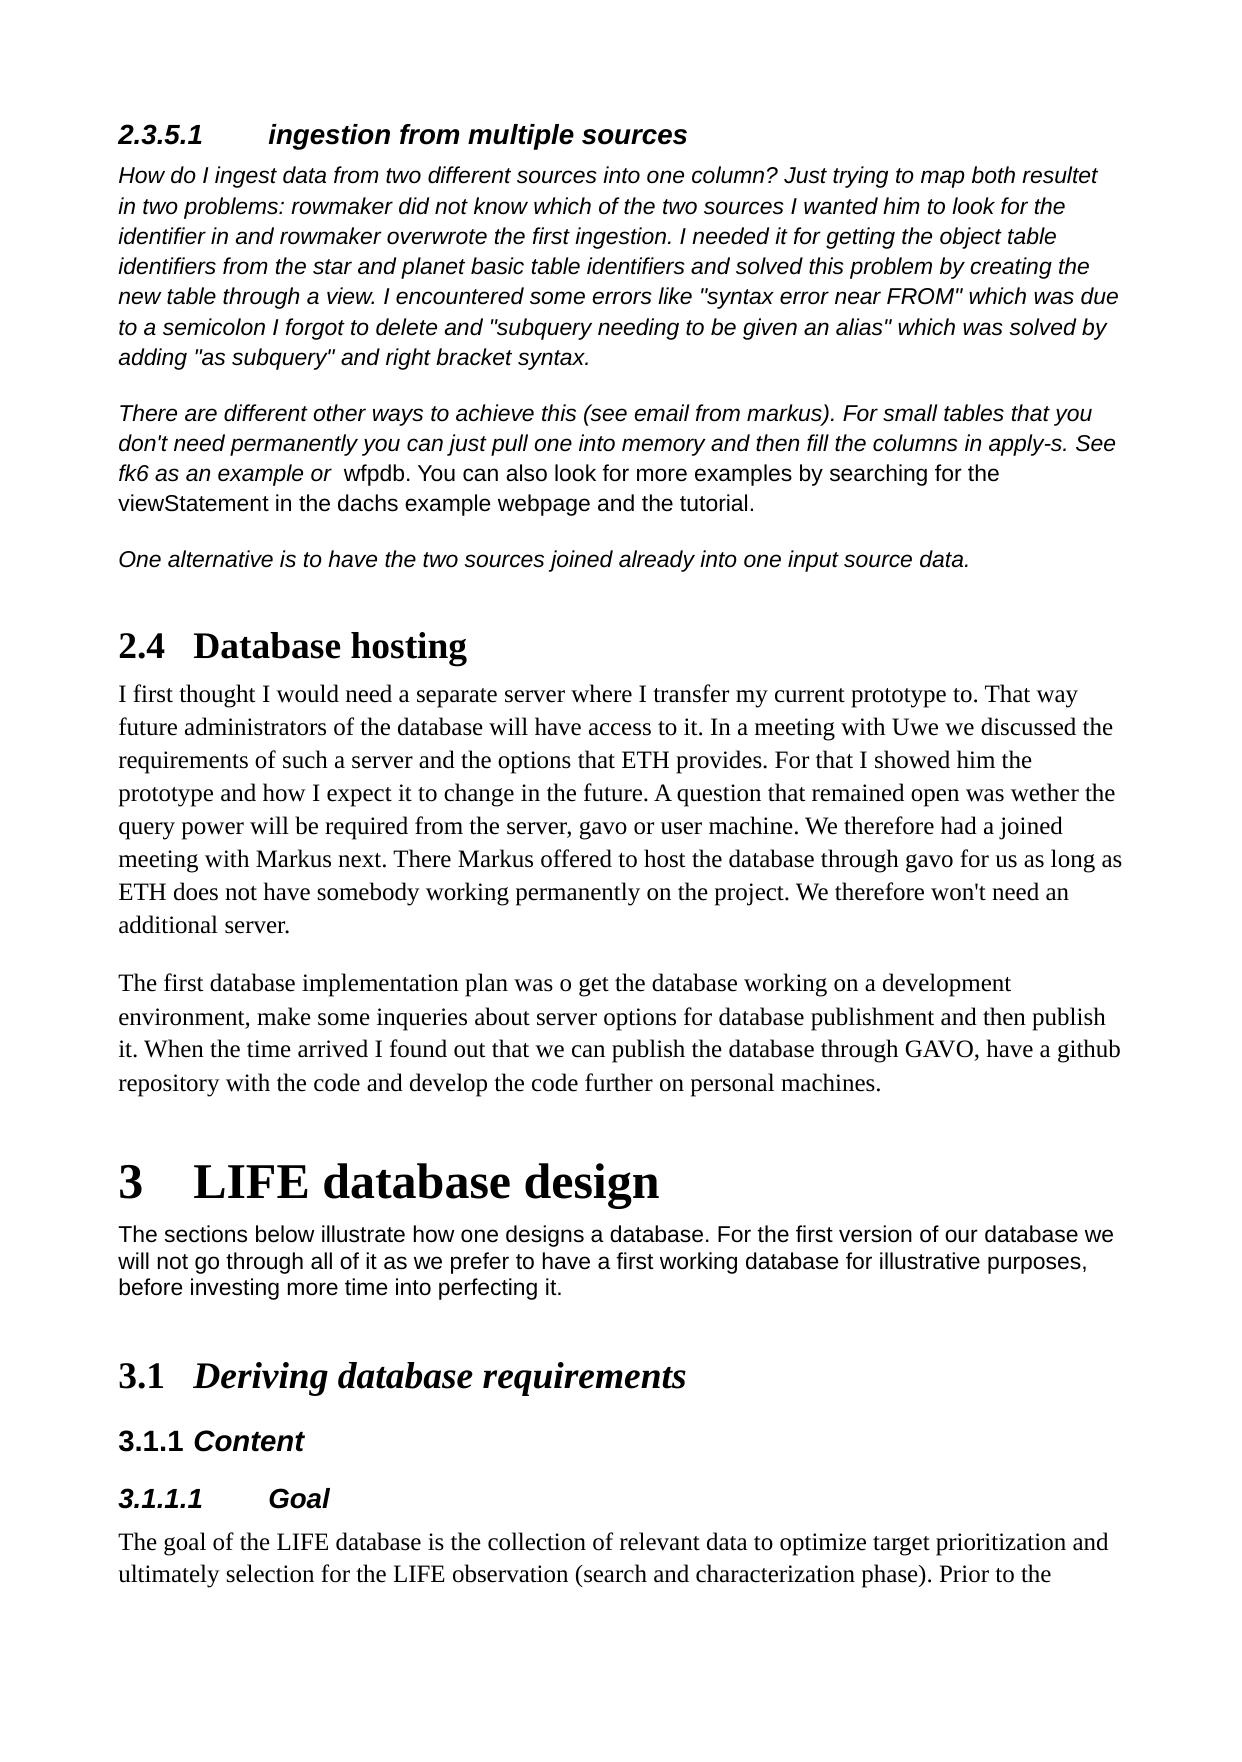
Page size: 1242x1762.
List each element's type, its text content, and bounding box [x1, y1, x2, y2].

subtitle Deriving database requirements [118, 1353, 1124, 1396]
text There are different other ways to achieve this (see email from markus). For small tables that you don't need permanently you can just pull one into memory and then fill the columns in apply-s. See fk6 as an example or wfpdb. You can also look for more examples by searching for the viewStatement in the dachs example webpage and the tutorial. [118, 400, 1124, 517]
subtitle Goal [118, 1482, 1124, 1514]
text The sections below illustrate how one designs a database. For the first version of our database we will not go through all of it as we prefer to have a first working database for illustrative purposes, before investing more time into perfecting it. [118, 1221, 1124, 1300]
subtitle Content [118, 1423, 1124, 1457]
text I first thought I would need a separate server where I transfer my current prototype to. That way future administrators of the database will have access to it. In a meeting with Uwe we discussed the requirements of such a server and the options that ETH provides. For that I showed him the prototype and how I expect it to change in the future. A question that remained open was wether the query power will be required from the server, gavo or user machine. We therefore had a joined meeting with Markus next. There Markus offered to host the database through gavo for us as long as ETH does not have somebody working permanently on the project. We therefore won't need an additional server. [118, 679, 1124, 938]
subtitle ingestion from multiple sources [118, 118, 1124, 150]
subtitle LIFE database design [118, 1151, 1124, 1209]
text The first database implementation plan was o get the database working on a development environment, make some inqueries about server options for database publishment and then publish it. When the time arrived I found out that we can publish the database through GAVO, have a github repository with the code and develop the code further on personal machines. [118, 968, 1124, 1096]
subtitle Database hosting [118, 623, 1124, 666]
text How do I ingest data from two different sources into one column? Just trying to map both resultet in two problems: rowmaker did not know which of the two sources I wanted him to look for the identifier in and rowmaker overwrote the first ingestion. I needed it for getting the object table identifiers from the star and planet basic table identifiers and solved this problem by creating the new table through a view. I encountered some errors like "syntax error near FROM" which was due to a semicolon I forgot to delete and "subquery needing to be given an alias" which was solved by adding "as subquery" and right bracket syntax. [118, 162, 1124, 370]
text The goal of the LIFE database is the collection of relevant data to optimize target prioritization and ultimately selection for the LIFE observation (search and characterization phase). Prior to the [118, 1527, 1124, 1588]
text One alternative is to have the two sources joined already into one input source data. [118, 546, 1124, 573]
